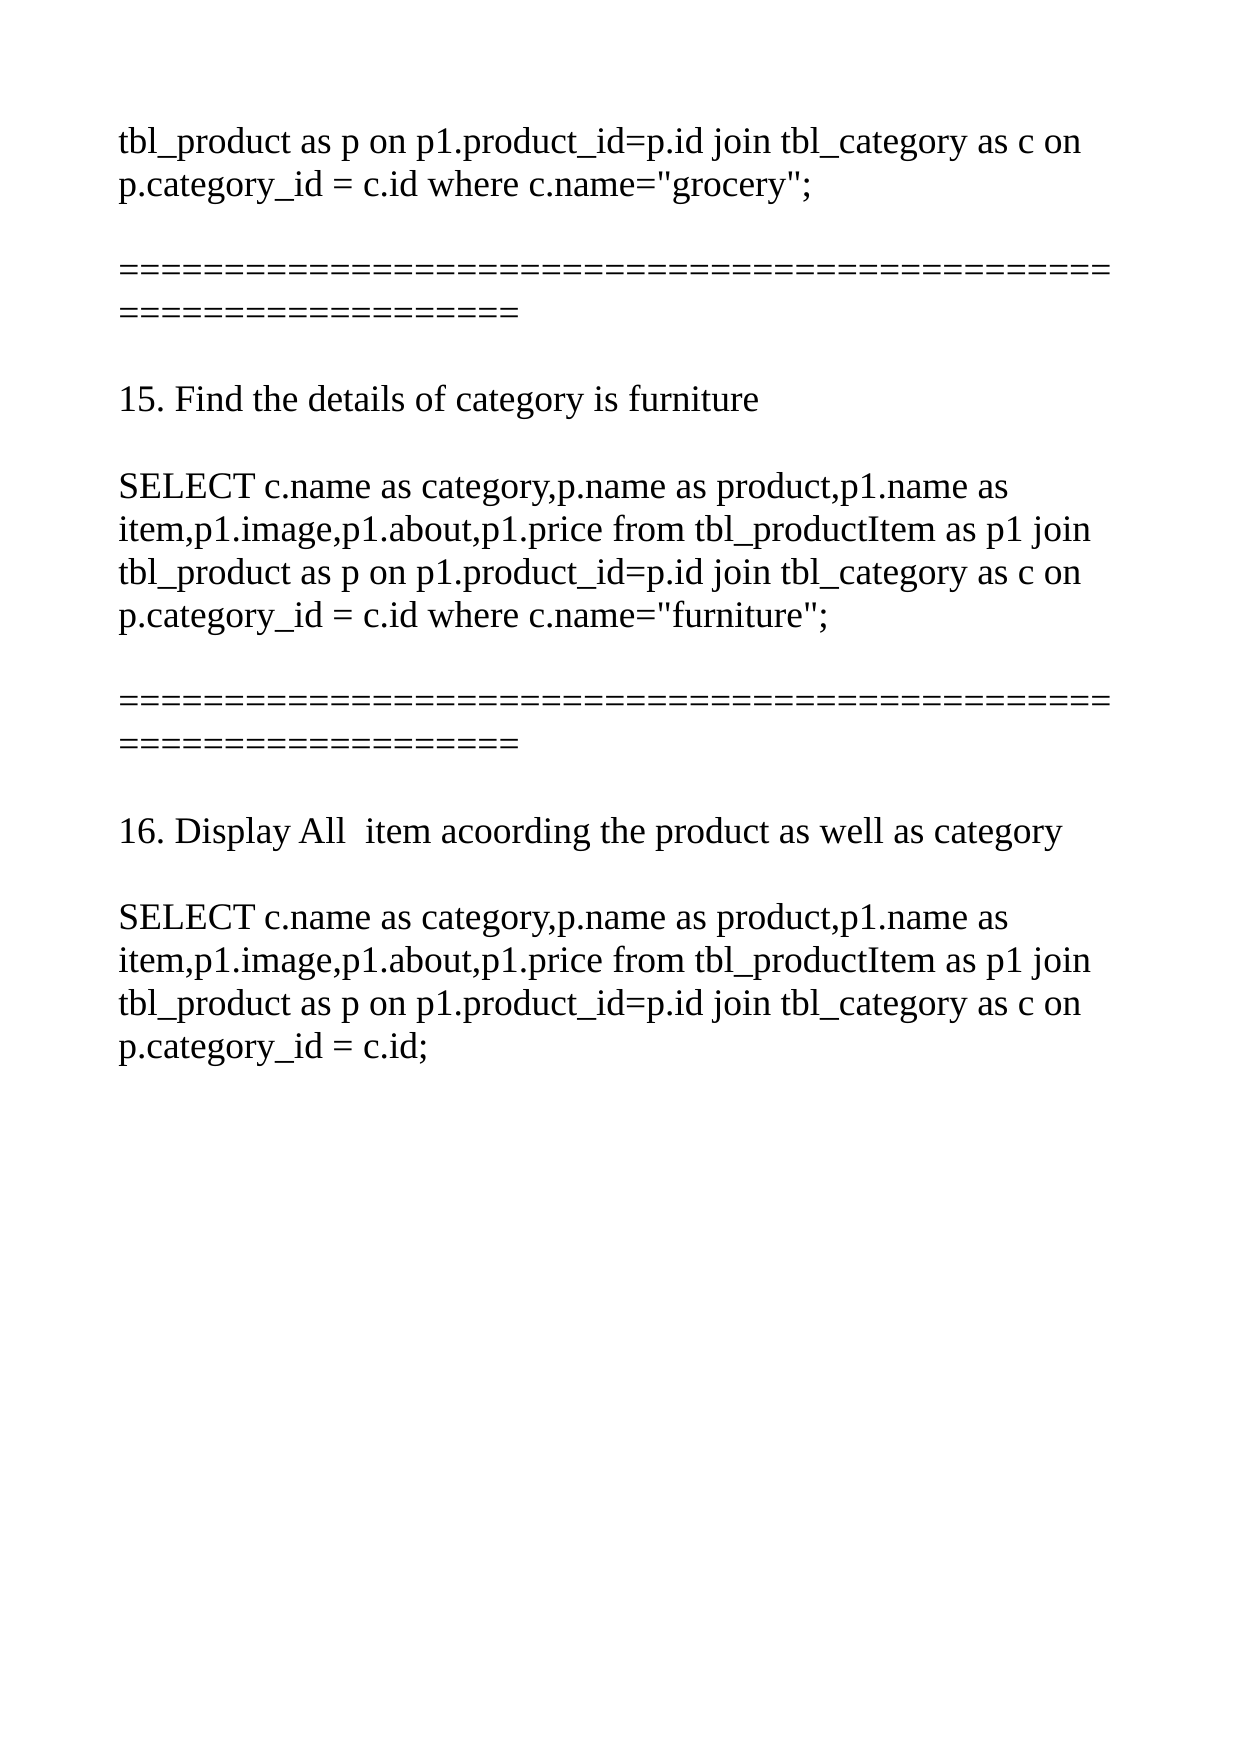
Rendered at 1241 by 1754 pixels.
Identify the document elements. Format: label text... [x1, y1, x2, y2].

text SELECT c.name as category,p.name as product,p1.name as item,p1.image,p1.about,p1.price from tbl_productItem as p1 join tbl_product as p on p1.product_id=p.id join tbl_category as c on p.category_id = c.id where c.name="furniture"; [118, 463, 1122, 636]
text 15. Find the details of category is furniture [118, 377, 1122, 420]
text ================================================================== [118, 679, 1122, 765]
text tbl_product as p on p1.product_id=p.id join tbl_category as c on p.category_id = c.id where c.name="grocery"; [118, 118, 1122, 204]
text 16. Display All item acoording the product as well as category [118, 808, 1122, 851]
text ================================================================== [118, 247, 1122, 334]
text SELECT c.name as category,p.name as product,p1.name as item,p1.image,p1.about,p1.price from tbl_productItem as p1 join tbl_product as p on p1.product_id=p.id join tbl_category as c on p.category_id = c.id; [118, 894, 1122, 1067]
